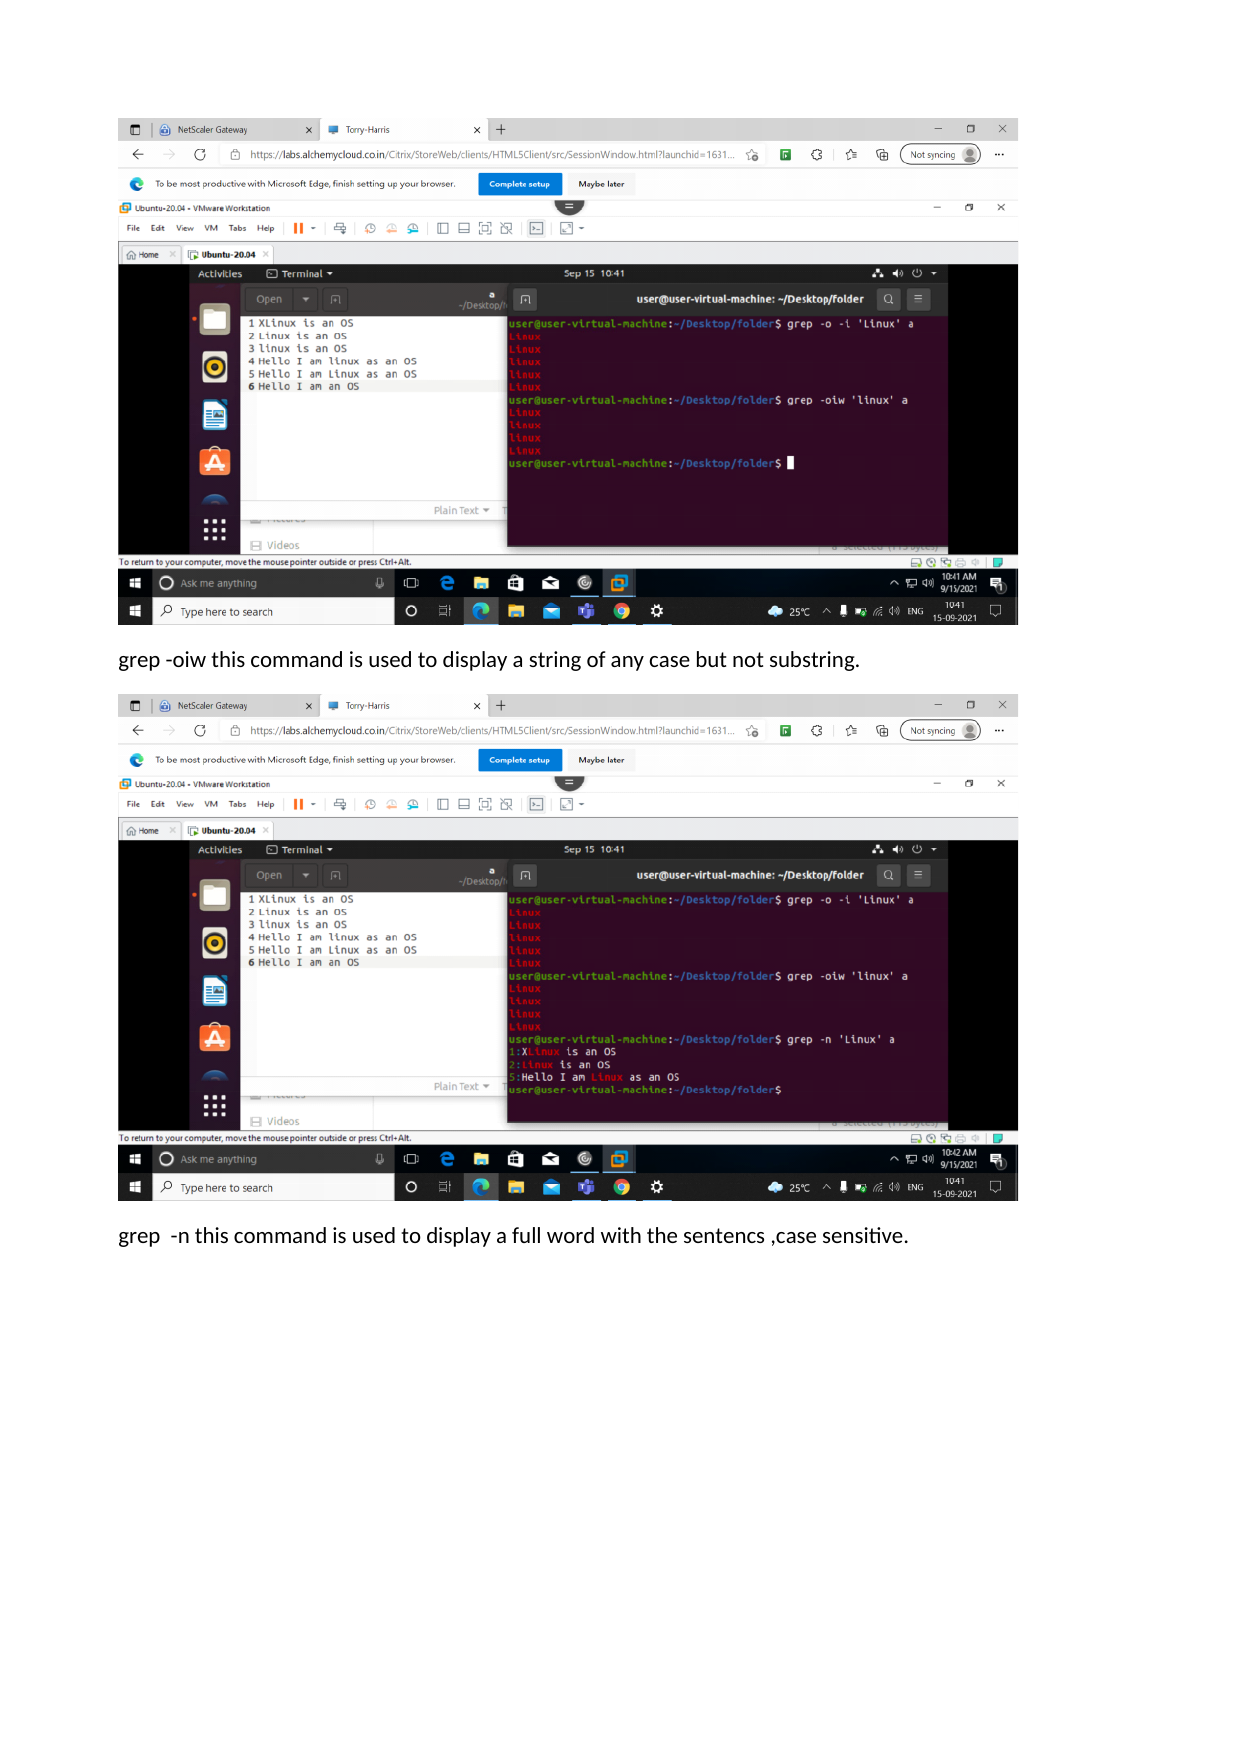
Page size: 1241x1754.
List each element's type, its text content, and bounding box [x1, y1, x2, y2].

text grep -oiw this command is used to display a string of any case but not substring. [118, 645, 1122, 673]
text grep -n this command is used to display a full word with the sentencs ,case sensitive. [118, 1221, 1122, 1249]
